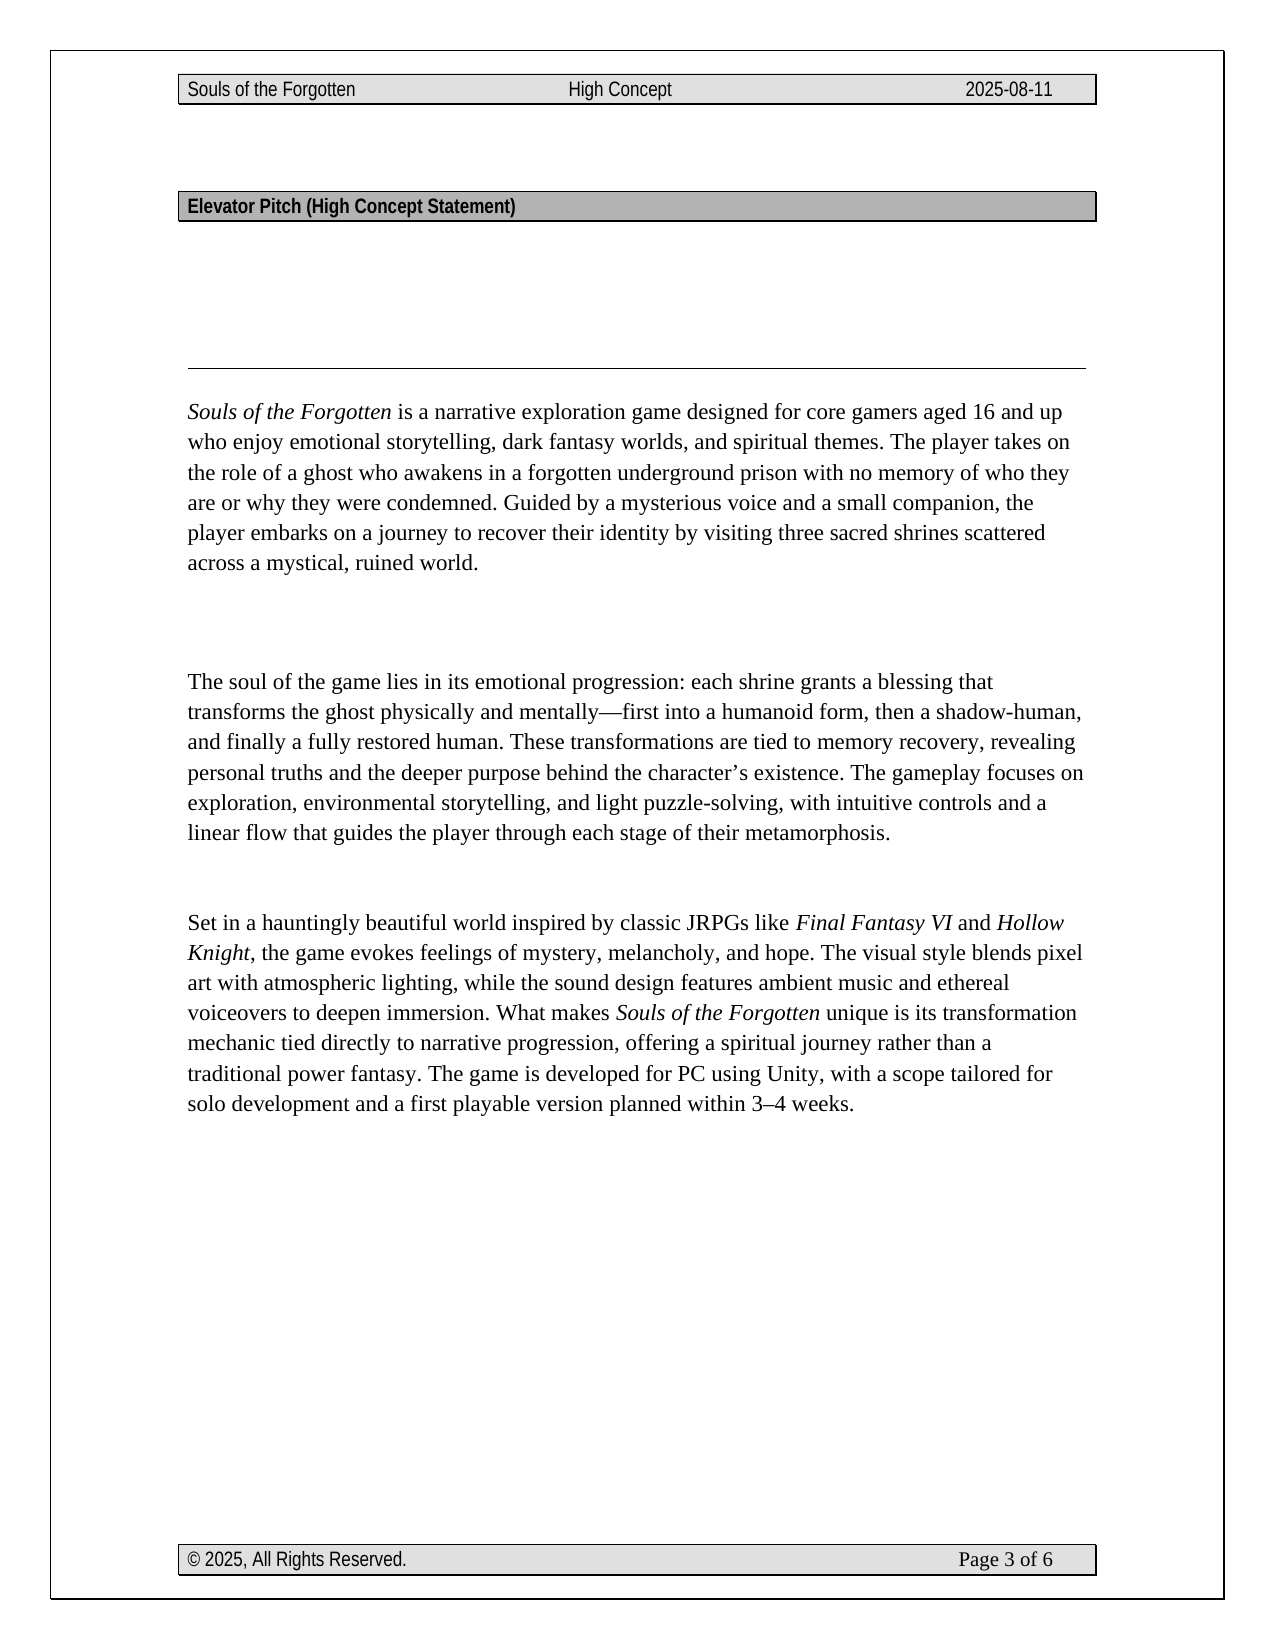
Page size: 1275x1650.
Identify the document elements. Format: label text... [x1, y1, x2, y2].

text Souls of the Forgotten is a narrative exploration game designed for core gamers aged 16 and up who enjoy emotional storytelling, dark fantasy worlds, and spiritual themes. The player takes on the role of a ghost who awakens in a forgotten underground prison with no memory of who they are or why they were condemned. Guided by a mysterious voice and a small companion, the player embarks on a journey to recover their identity by visiting three sacred shrines scattered across a mystical, ruined world. [187, 398, 1086, 576]
subtitle Elevator Pitch (High Concept Statement) [179, 192, 1095, 220]
text Set in a hauntingly beautiful world inspired by classic JRPGs like Final Fantasy VI and Hollow Knight, the game evokes feelings of mystery, melancholy, and hope. The visual style blends pixel art with atmospheric lighting, while the sound design features ambient music and ethereal voiceovers to deepen immersion. What makes Souls of the Forgotten unique is its transformation mechanic tied directly to narrative progression, offering a spiritual journey rather than a traditional power fantasy. The game is developed for PC using Unity, with a scope tailored for solo development and a first playable version planned within 3–4 weeks. [187, 909, 1086, 1116]
text The soul of the game lies in its emotional progression: each shrine grants a blessing that transforms the ghost physically and mentally—first into a humanoid form, then a shadow-human, and finally a fully restored human. These transformations are tied to memory recovery, revealing personal truths and the deeper purpose behind the character’s existence. The gameplay focuses on exploration, environmental storytelling, and light puzzle-solving, with intuitive controls and a linear flow that guides the player through each stage of their metamorphosis. [187, 668, 1086, 845]
